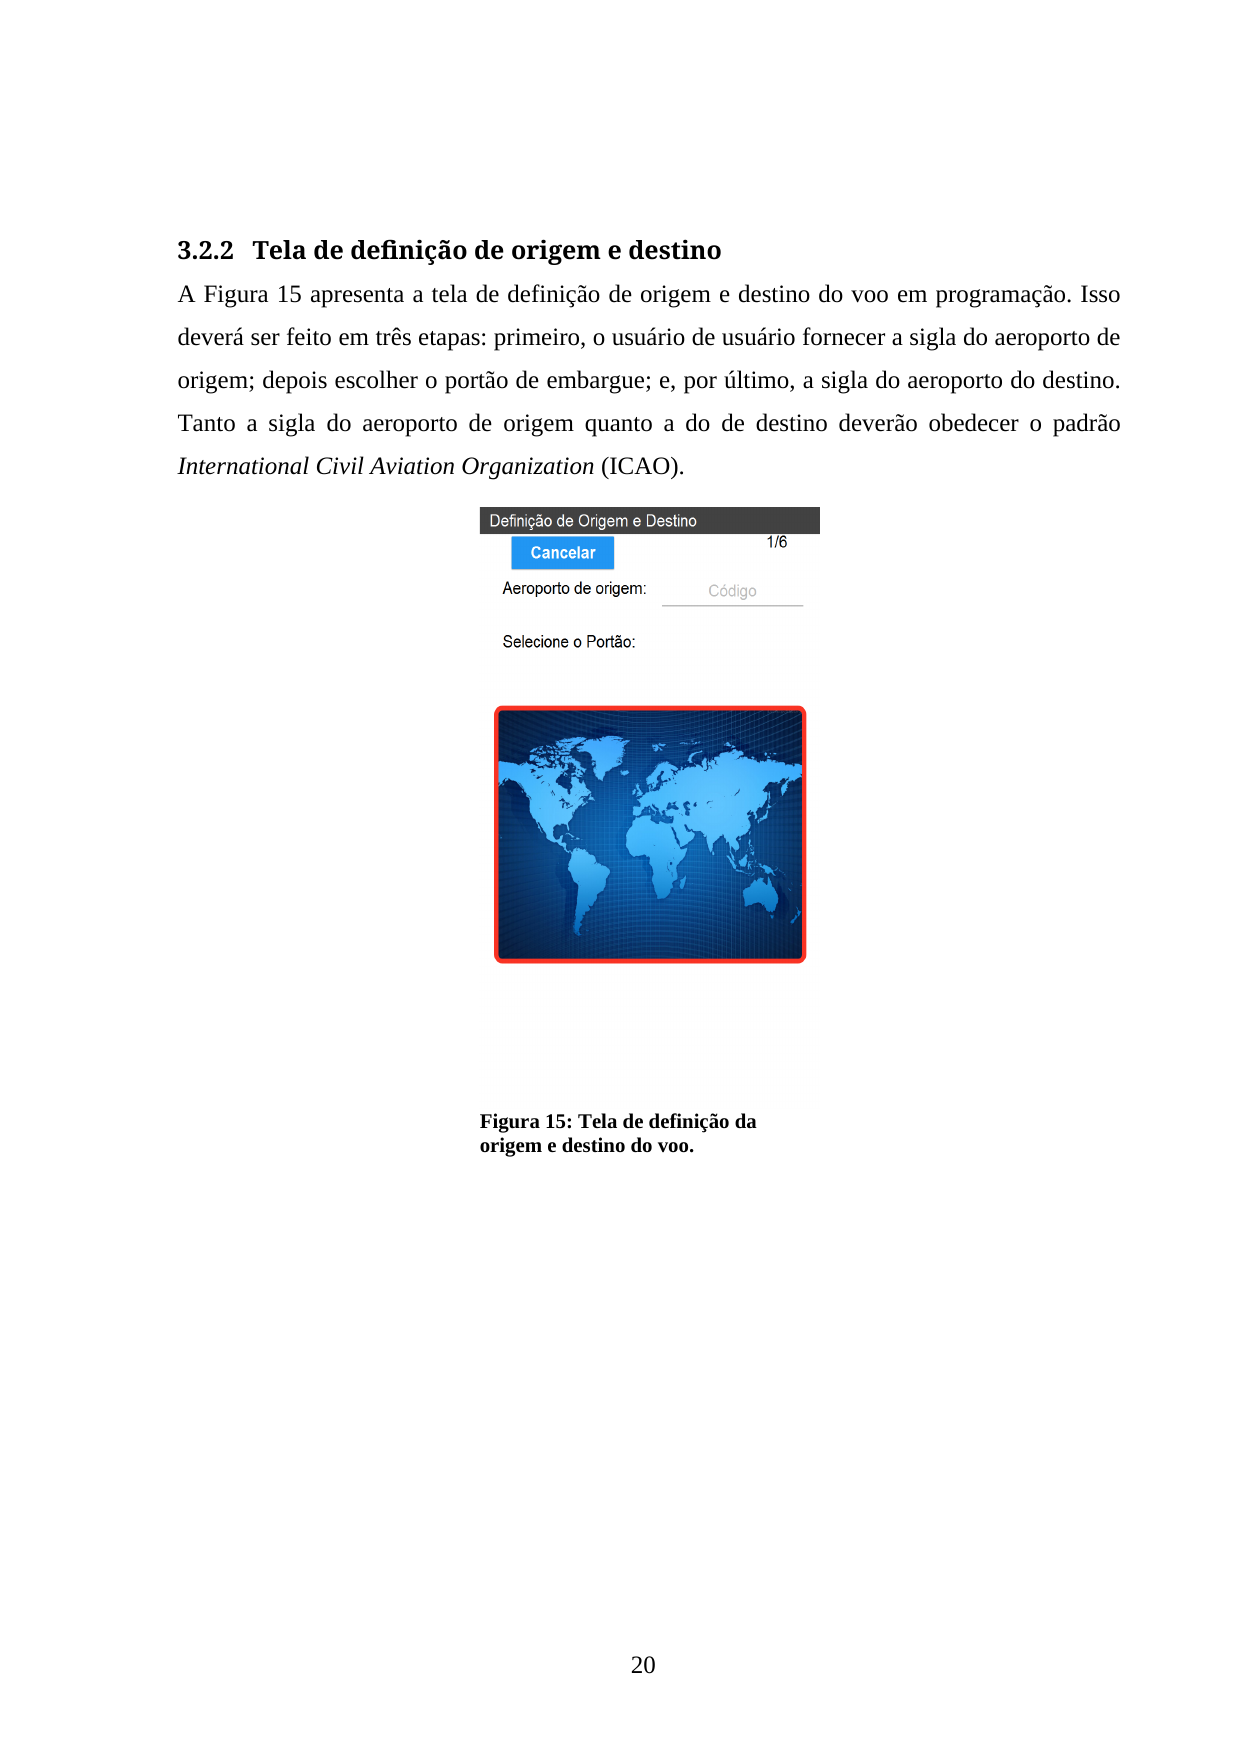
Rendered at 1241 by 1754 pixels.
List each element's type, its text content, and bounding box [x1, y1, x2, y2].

text A Figura 15 apresenta a tela de definição de origem e destino do voo em programação. Isso deverá ser feito em três etapas: primeiro, o usuário de usuário fornecer a sigla do aeroporto de origem; depois escolher o portão de embargue; e, por último, a sigla do aeroporto do destino. Tanto a sigla do aeroporto de origem quanto a do de destino deverão obedecer o padrão International Civil Aviation Organization (ICAO). [177, 279, 1122, 480]
subtitle Tela de definição de origem e destino [177, 233, 1122, 267]
picture [479, 507, 820, 1109]
text Figura 15: Tela de definição da origem e destino do voo. [479, 1109, 820, 1157]
